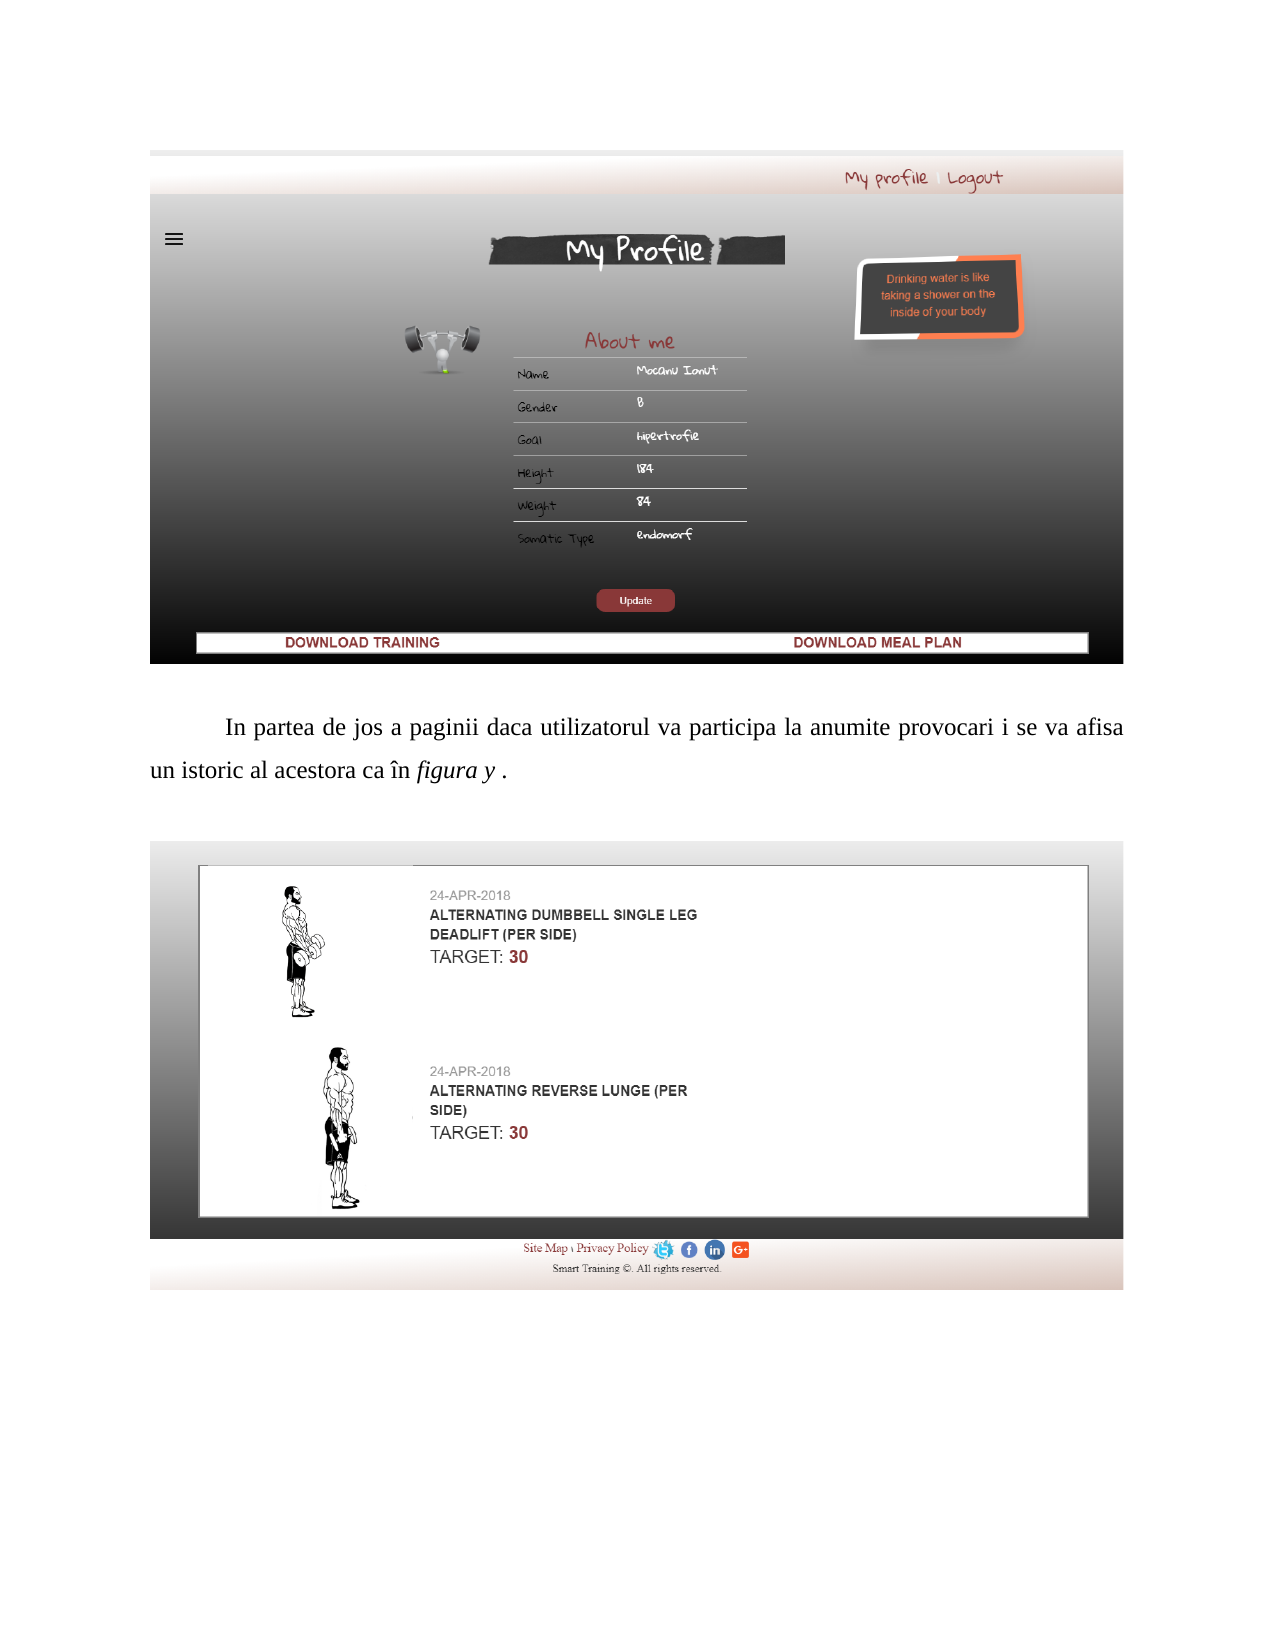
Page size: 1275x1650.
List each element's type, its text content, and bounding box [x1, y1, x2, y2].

picture [150, 841, 1124, 1290]
picture [150, 150, 1124, 664]
text In partea de jos a paginii daca utilizatorul va participa la anumite provocari i se va afisa un istoric al acestora ca în figura y . [150, 712, 1125, 783]
